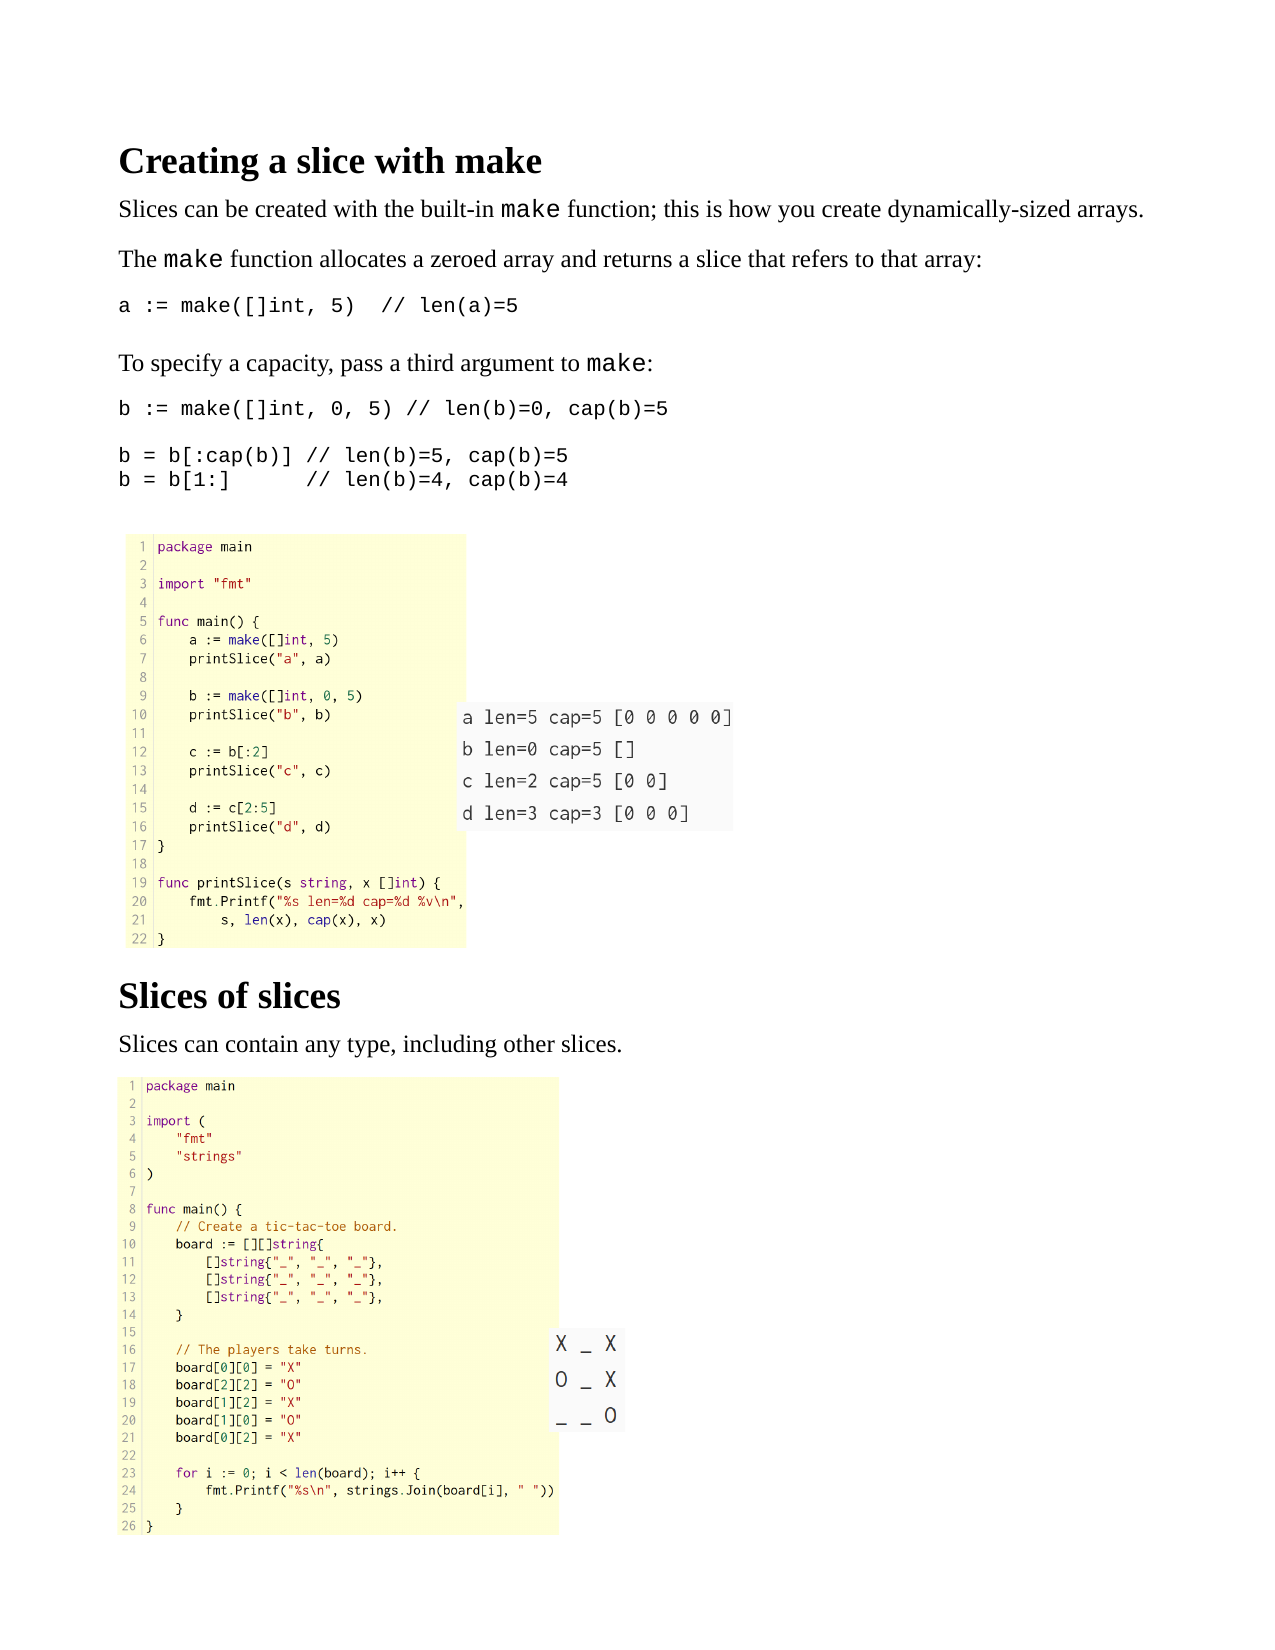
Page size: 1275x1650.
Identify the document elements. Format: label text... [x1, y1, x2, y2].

picture [117, 1077, 626, 1535]
text Slices can contain any type, including other slices. [118, 1029, 1157, 1058]
text To specify a capacity, pass a third argument to make: [118, 348, 1157, 378]
text a := make([]int, 5) // len(a)=5 [118, 294, 1157, 318]
subtitle Slices of slices [118, 974, 1157, 1017]
subtitle Creating a slice with make [118, 139, 1157, 182]
text Slices can be created with the built-in make function; this is how you create dynamically-sized arrays. [118, 194, 1157, 225]
text The make function allocates a zeroed array and returns a slice that refers to that array: [118, 244, 1157, 275]
picture [125, 534, 734, 948]
text b = b[:cap(b)] // len(b)=5, cap(b)=5 [118, 445, 1157, 469]
text b = b[1:] // len(b)=4, cap(b)=4 [118, 469, 1157, 492]
text b := make([]int, 0, 5) // len(b)=0, cap(b)=5 [118, 398, 1157, 421]
